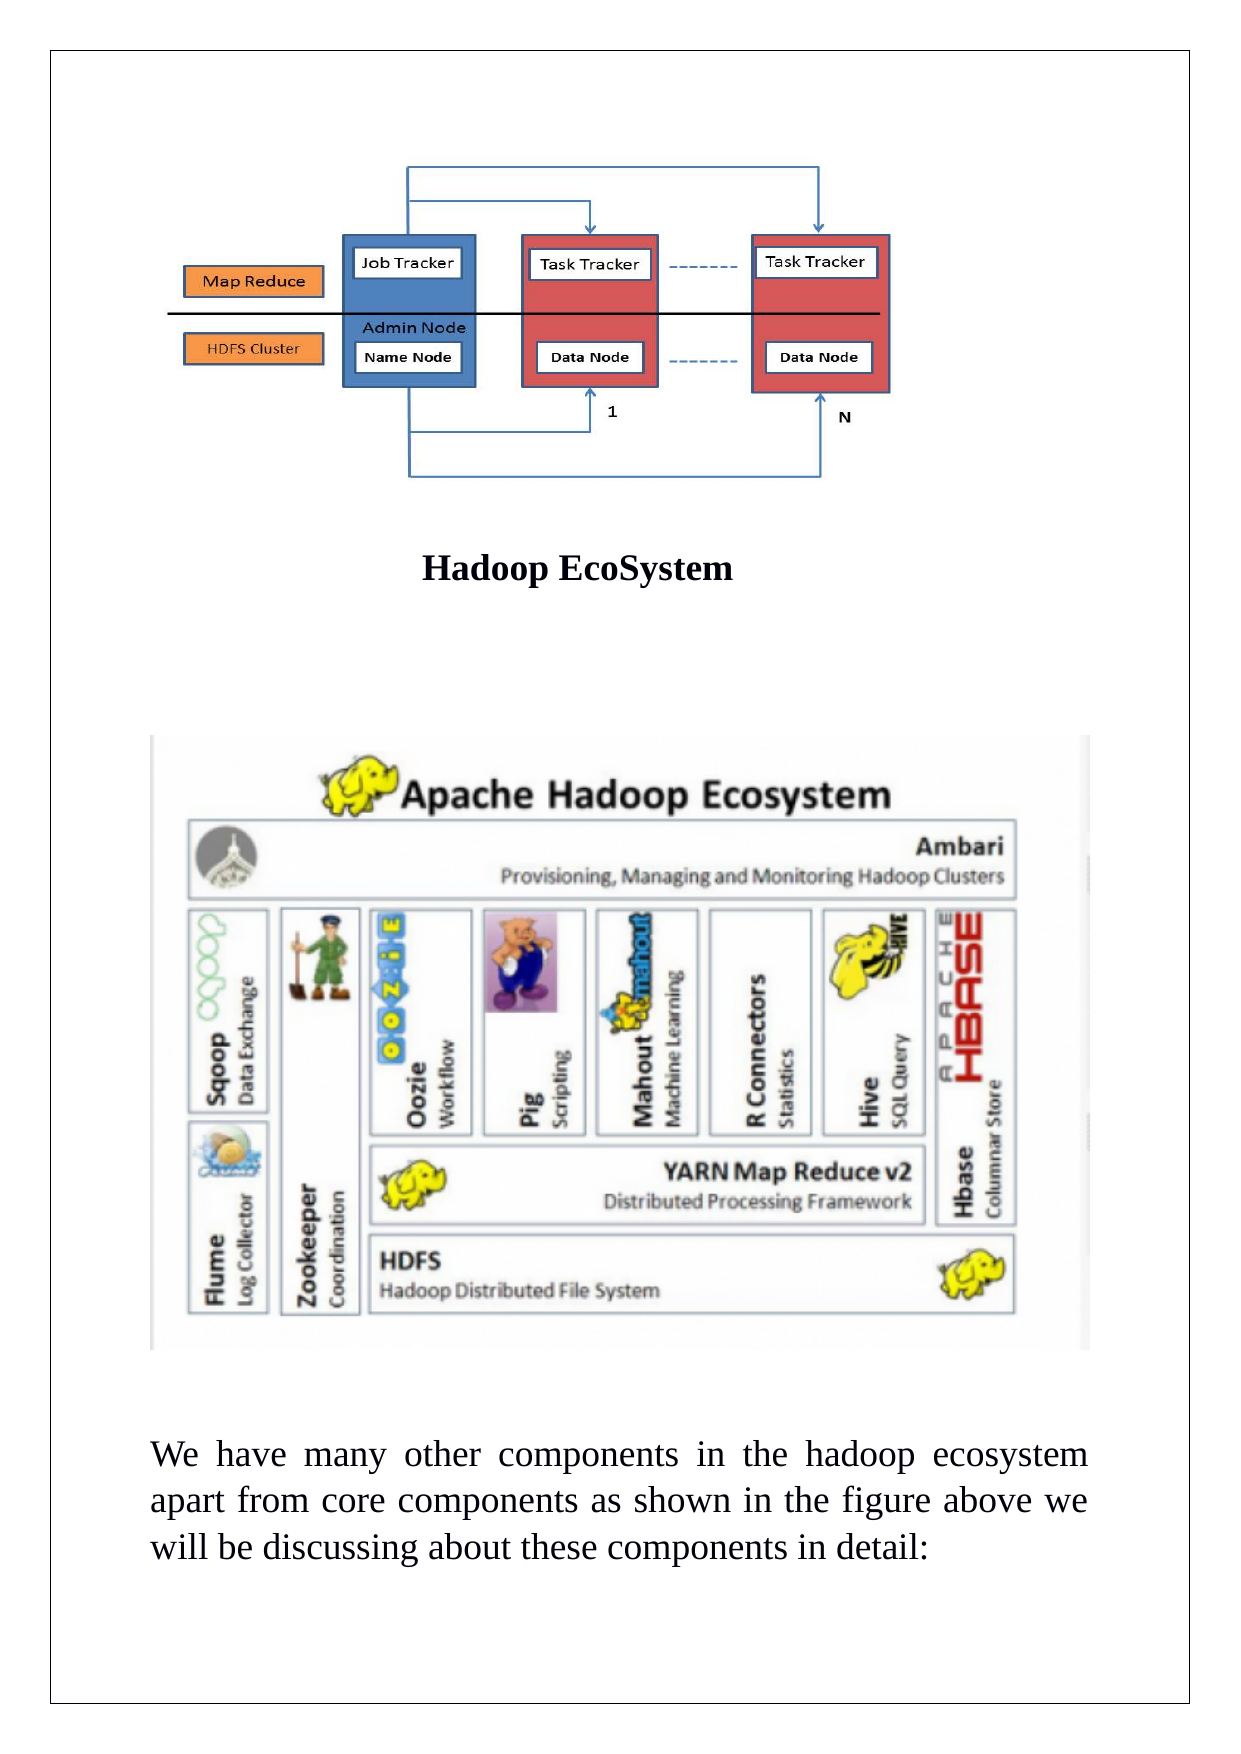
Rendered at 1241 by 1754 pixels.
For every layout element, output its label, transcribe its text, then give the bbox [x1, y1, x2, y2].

picture [150, 735, 1091, 1350]
picture [150, 150, 961, 527]
text Hadoop EcoSystem [150, 545, 1090, 588]
text We have many other components in the hadoop ecosystem apart from core components as shown in the figure above we will be discussing about these components in detail: [150, 1431, 1090, 1567]
